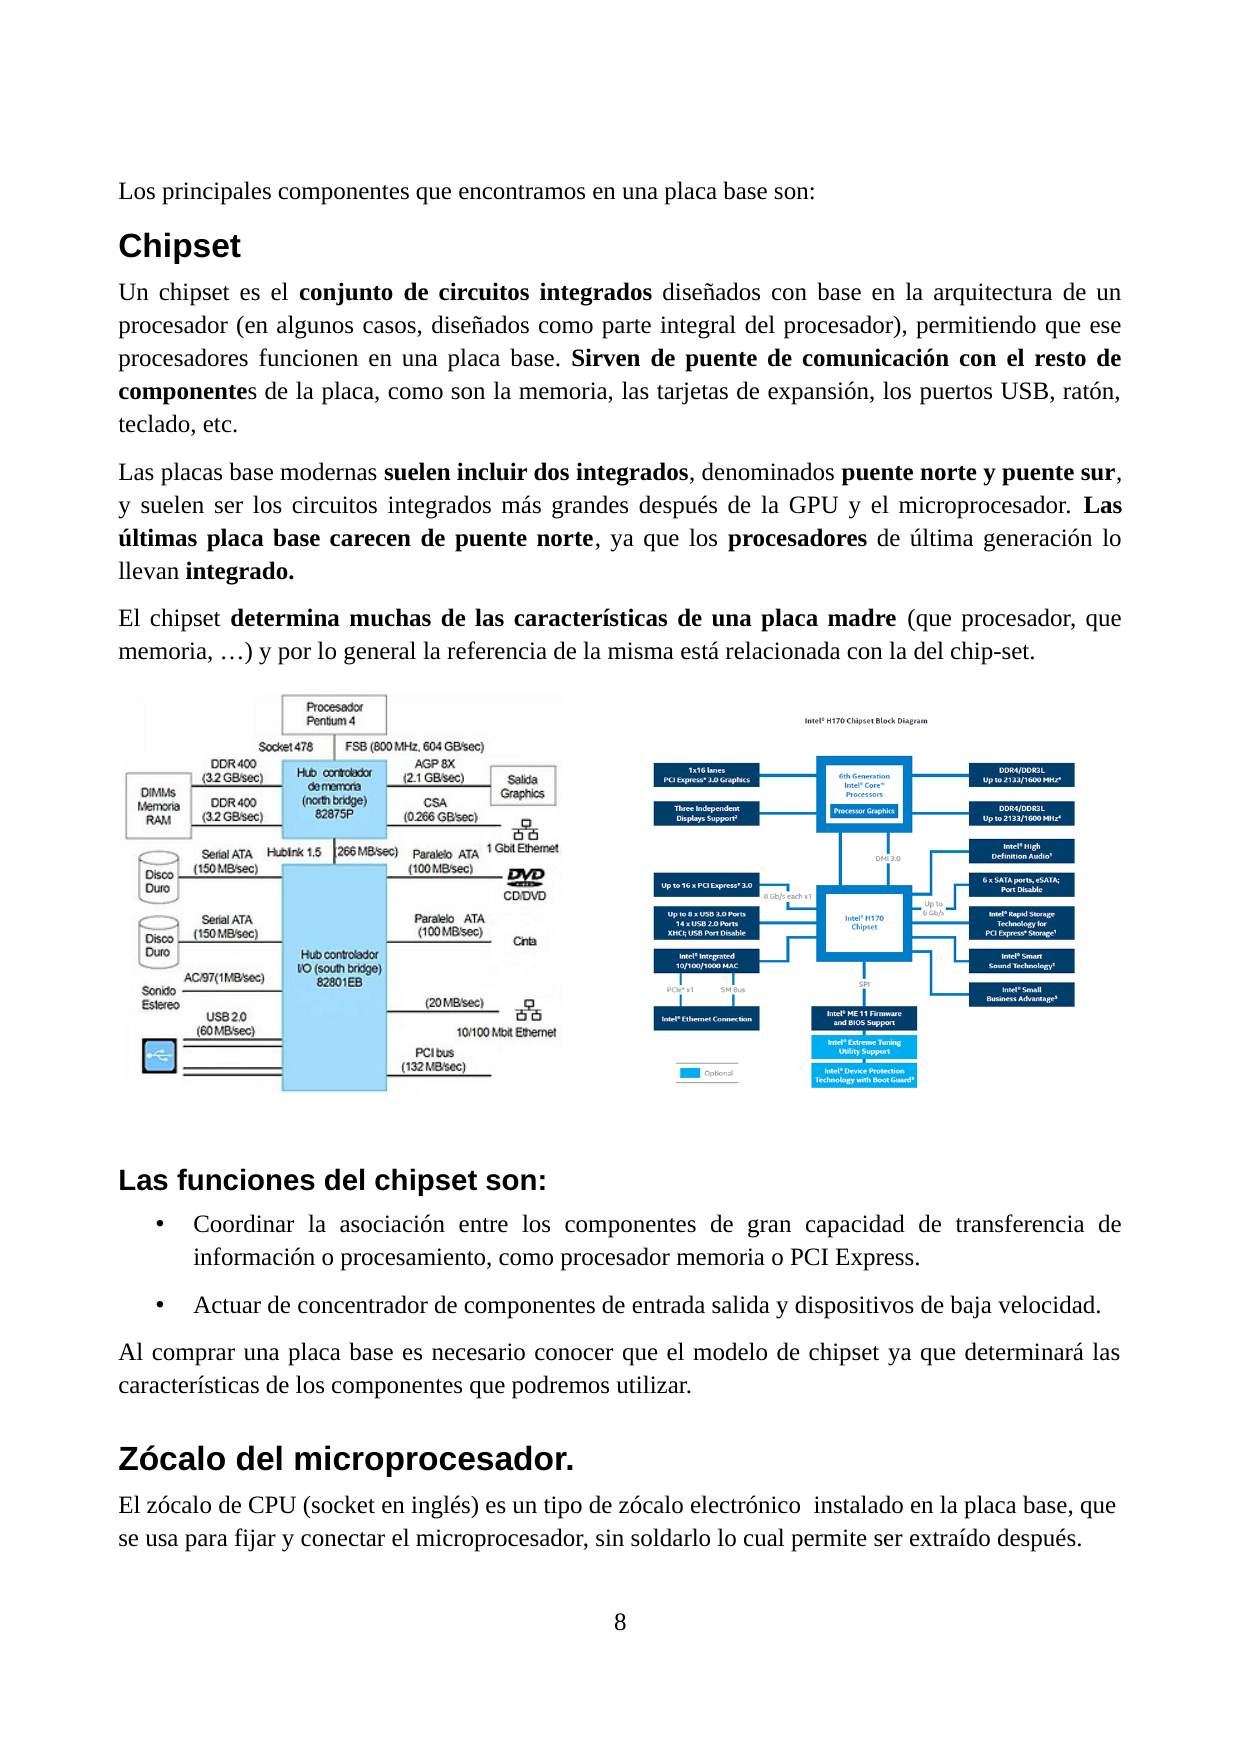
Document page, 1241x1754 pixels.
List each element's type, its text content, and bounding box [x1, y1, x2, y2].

picture [122, 693, 562, 1100]
text Las placas base modernas suelen incluir dos integrados, denominados puente norte y puente sur, y suelen ser los circuitos integrados más grandes después de la GPU y el microprocesador. Las últimas placa base carecen de puente norte, ya que los procesadores de última generación lo llevan integrado. [118, 457, 1122, 584]
picture [592, 698, 1129, 1101]
subtitle Las funciones del chipset son: [118, 1163, 1122, 1197]
text El zócalo de CPU (socket en inglés) es un tipo de zócalo electrónico instalado en la placa base, que se usa para fijar y conectar el microprocesador, sin soldarlo lo cual permite ser extraído después. [118, 1490, 1122, 1552]
text El chipset determina muchas de las características de una placa madre (que procesador, que memoria, …) y por lo general la referencia de la misma está relacionada con la del chip-set. [118, 603, 1122, 665]
subtitle Zócalo del microprocesador. [118, 1439, 1122, 1478]
list Coordinar la asociación entre los componentes de gran capacidad de transferencia de información o procesamiento, como procesador memoria o PCI Express. [156, 1209, 1122, 1271]
text Un chipset es el conjunto de circuitos integrados diseñados con base en la arquitectura de un procesador (en algunos casos, diseñados como parte integral del procesador), permitiendo que ese procesadores funcionen en una placa base. Sirven de puente de comunicación con el resto de componentes de la placa, como son la memoria, las tarjetas de expansión, los puertos USB, ratón, teclado, etc. [118, 277, 1122, 438]
subtitle Chipset [118, 226, 1122, 264]
list Actuar de concentrador de componentes de entrada salida y dispositivos de baja velocidad. [156, 1290, 1122, 1319]
text Al comprar una placa base es necesario conocer que el modelo de chipset ya que determinará las características de los componentes que podremos utilizar. [118, 1337, 1122, 1399]
text Los principales componentes que encontramos en una placa base son: [118, 176, 1122, 205]
